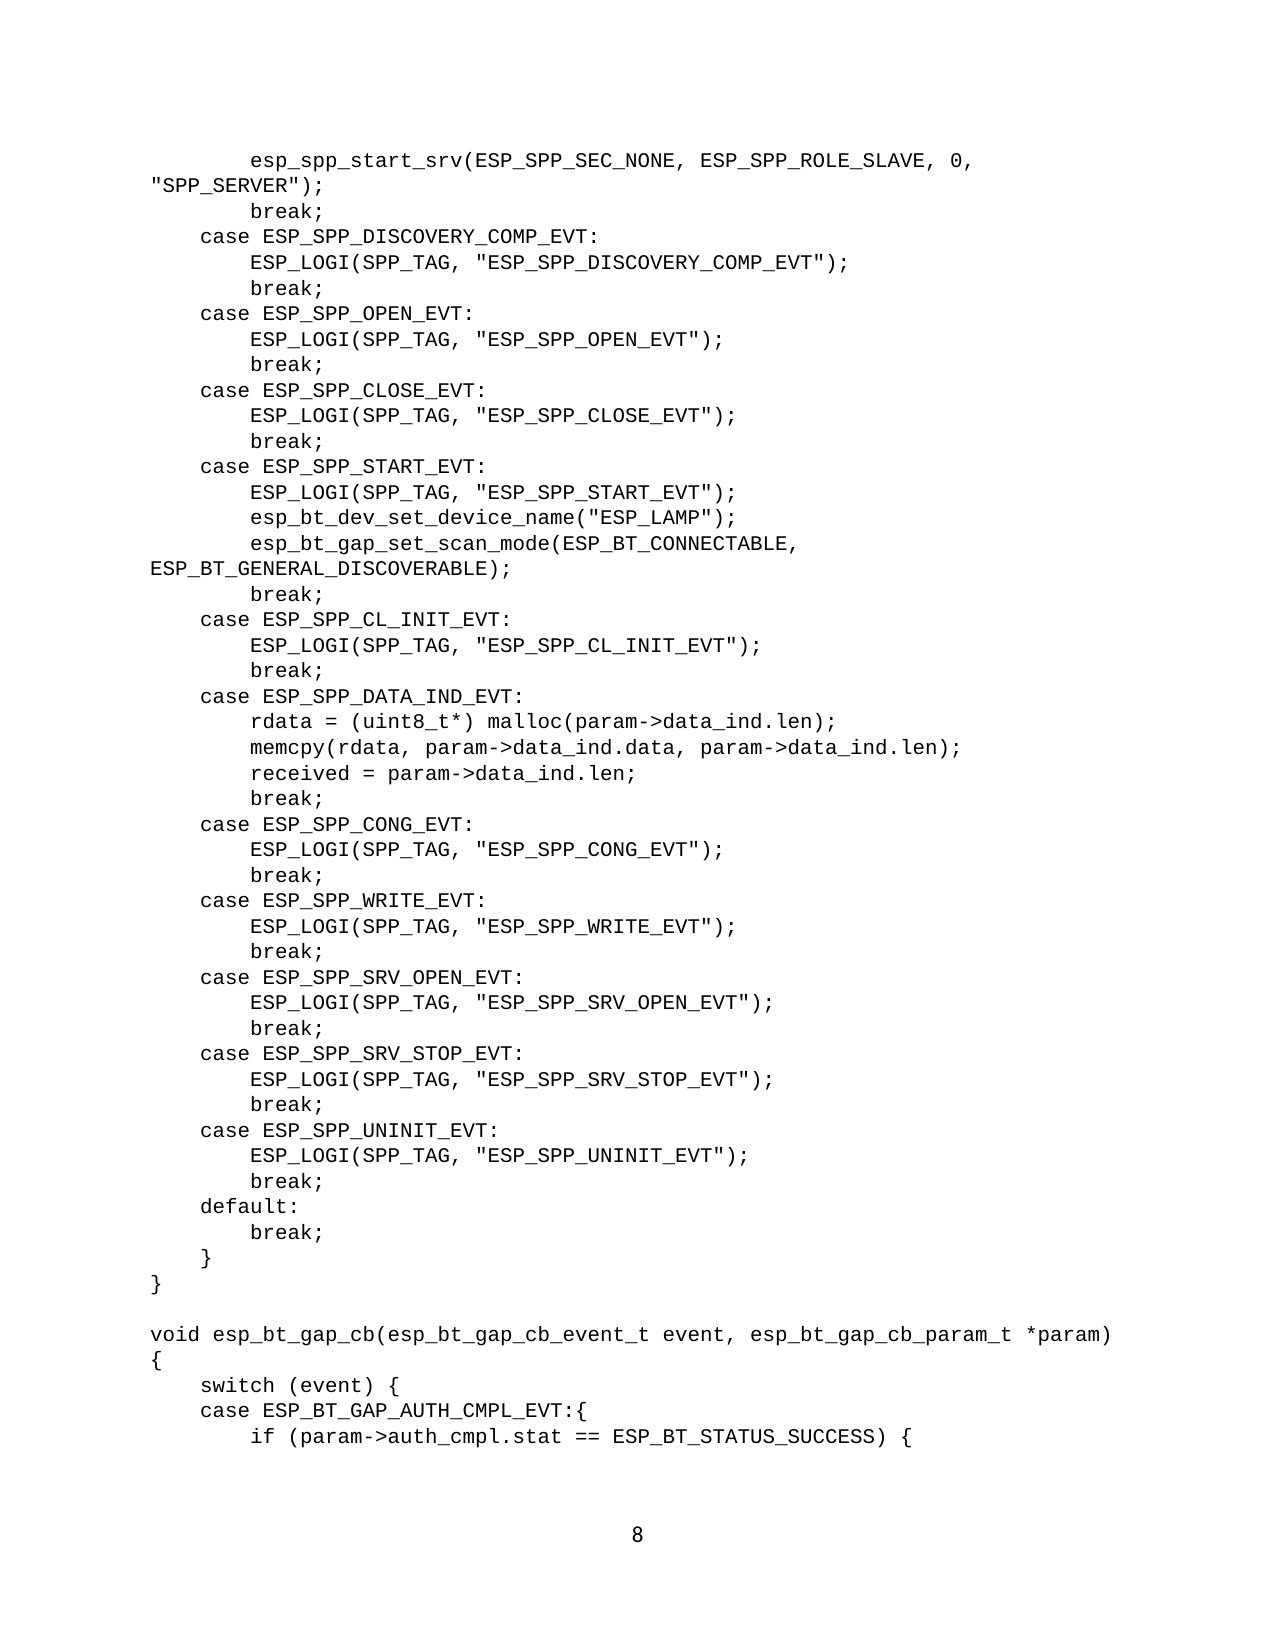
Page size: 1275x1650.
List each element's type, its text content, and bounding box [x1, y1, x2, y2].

text ESP_LOGI(SPP_TAG, "ESP_SPP_OPEN_EVT"); [150, 329, 1125, 352]
text esp_bt_dev_set_device_name("ESP_LAMP"); [150, 507, 1125, 531]
text break; [150, 1018, 1125, 1041]
text ESP_LOGI(SPP_TAG, "ESP_SPP_CLOSE_EVT"); [150, 405, 1125, 429]
text received = param->data_ind.len; [150, 762, 1125, 786]
text break; [150, 201, 1125, 225]
text switch (event) { [150, 1375, 1125, 1399]
text case ESP_SPP_OPEN_EVT: [150, 303, 1125, 327]
text memcpy(rdata, param->data_ind.data, param->data_ind.len); [150, 737, 1125, 761]
text case ESP_SPP_UNINIT_EVT: [150, 1120, 1125, 1143]
text case ESP_SPP_DISCOVERY_COMP_EVT: [150, 227, 1125, 250]
text case ESP_SPP_SRV_OPEN_EVT: [150, 967, 1125, 990]
text case ESP_SPP_CL_INIT_EVT: [150, 609, 1125, 633]
text void esp_bt_gap_cb(esp_bt_gap_cb_event_t event, esp_bt_gap_cb_param_t *param) [150, 1324, 1125, 1348]
text break; [150, 1094, 1125, 1118]
text break; [150, 788, 1125, 812]
text ESP_LOGI(SPP_TAG, "ESP_SPP_START_EVT"); [150, 482, 1125, 505]
text case ESP_SPP_WRITE_EVT: [150, 890, 1125, 914]
text } [150, 1273, 1125, 1297]
text esp_bt_gap_set_scan_mode(ESP_BT_CONNECTABLE, ESP_BT_GENERAL_DISCOVERABLE); [150, 533, 1125, 582]
text case ESP_SPP_SRV_STOP_EVT: [150, 1043, 1125, 1067]
text break; [150, 660, 1125, 684]
text break; [150, 354, 1125, 378]
text ESP_LOGI(SPP_TAG, "ESP_SPP_DISCOVERY_COMP_EVT"); [150, 252, 1125, 276]
text case ESP_SPP_START_EVT: [150, 456, 1125, 480]
text break; [150, 941, 1125, 965]
text esp_spp_start_srv(ESP_SPP_SEC_NONE, ESP_SPP_ROLE_SLAVE, 0, "SPP_SERVER"); [150, 150, 1125, 199]
text case ESP_BT_GAP_AUTH_CMPL_EVT:{ [150, 1401, 1125, 1424]
text } [150, 1247, 1125, 1271]
text default: [150, 1196, 1125, 1220]
text rdata = (uint8_t*) malloc(param->data_ind.len); [150, 711, 1125, 735]
text ESP_LOGI(SPP_TAG, "ESP_SPP_WRITE_EVT"); [150, 916, 1125, 939]
text break; [150, 864, 1125, 888]
text ESP_LOGI(SPP_TAG, "ESP_SPP_UNINIT_EVT"); [150, 1145, 1125, 1169]
text case ESP_SPP_CONG_EVT: [150, 813, 1125, 837]
text case ESP_SPP_DATA_IND_EVT: [150, 686, 1125, 709]
text ESP_LOGI(SPP_TAG, "ESP_SPP_CL_INIT_EVT"); [150, 635, 1125, 658]
text case ESP_SPP_CLOSE_EVT: [150, 380, 1125, 403]
text break; [150, 431, 1125, 454]
text if (param->auth_cmpl.stat == ESP_BT_STATUS_SUCCESS) { [150, 1426, 1125, 1450]
text ESP_LOGI(SPP_TAG, "ESP_SPP_SRV_STOP_EVT"); [150, 1069, 1125, 1092]
text ESP_LOGI(SPP_TAG, "ESP_SPP_CONG_EVT"); [150, 839, 1125, 863]
text { [150, 1349, 1125, 1373]
text break; [150, 1171, 1125, 1194]
text ESP_LOGI(SPP_TAG, "ESP_SPP_SRV_OPEN_EVT"); [150, 992, 1125, 1016]
text break; [150, 278, 1125, 301]
text break; [150, 584, 1125, 607]
text break; [150, 1222, 1125, 1246]
